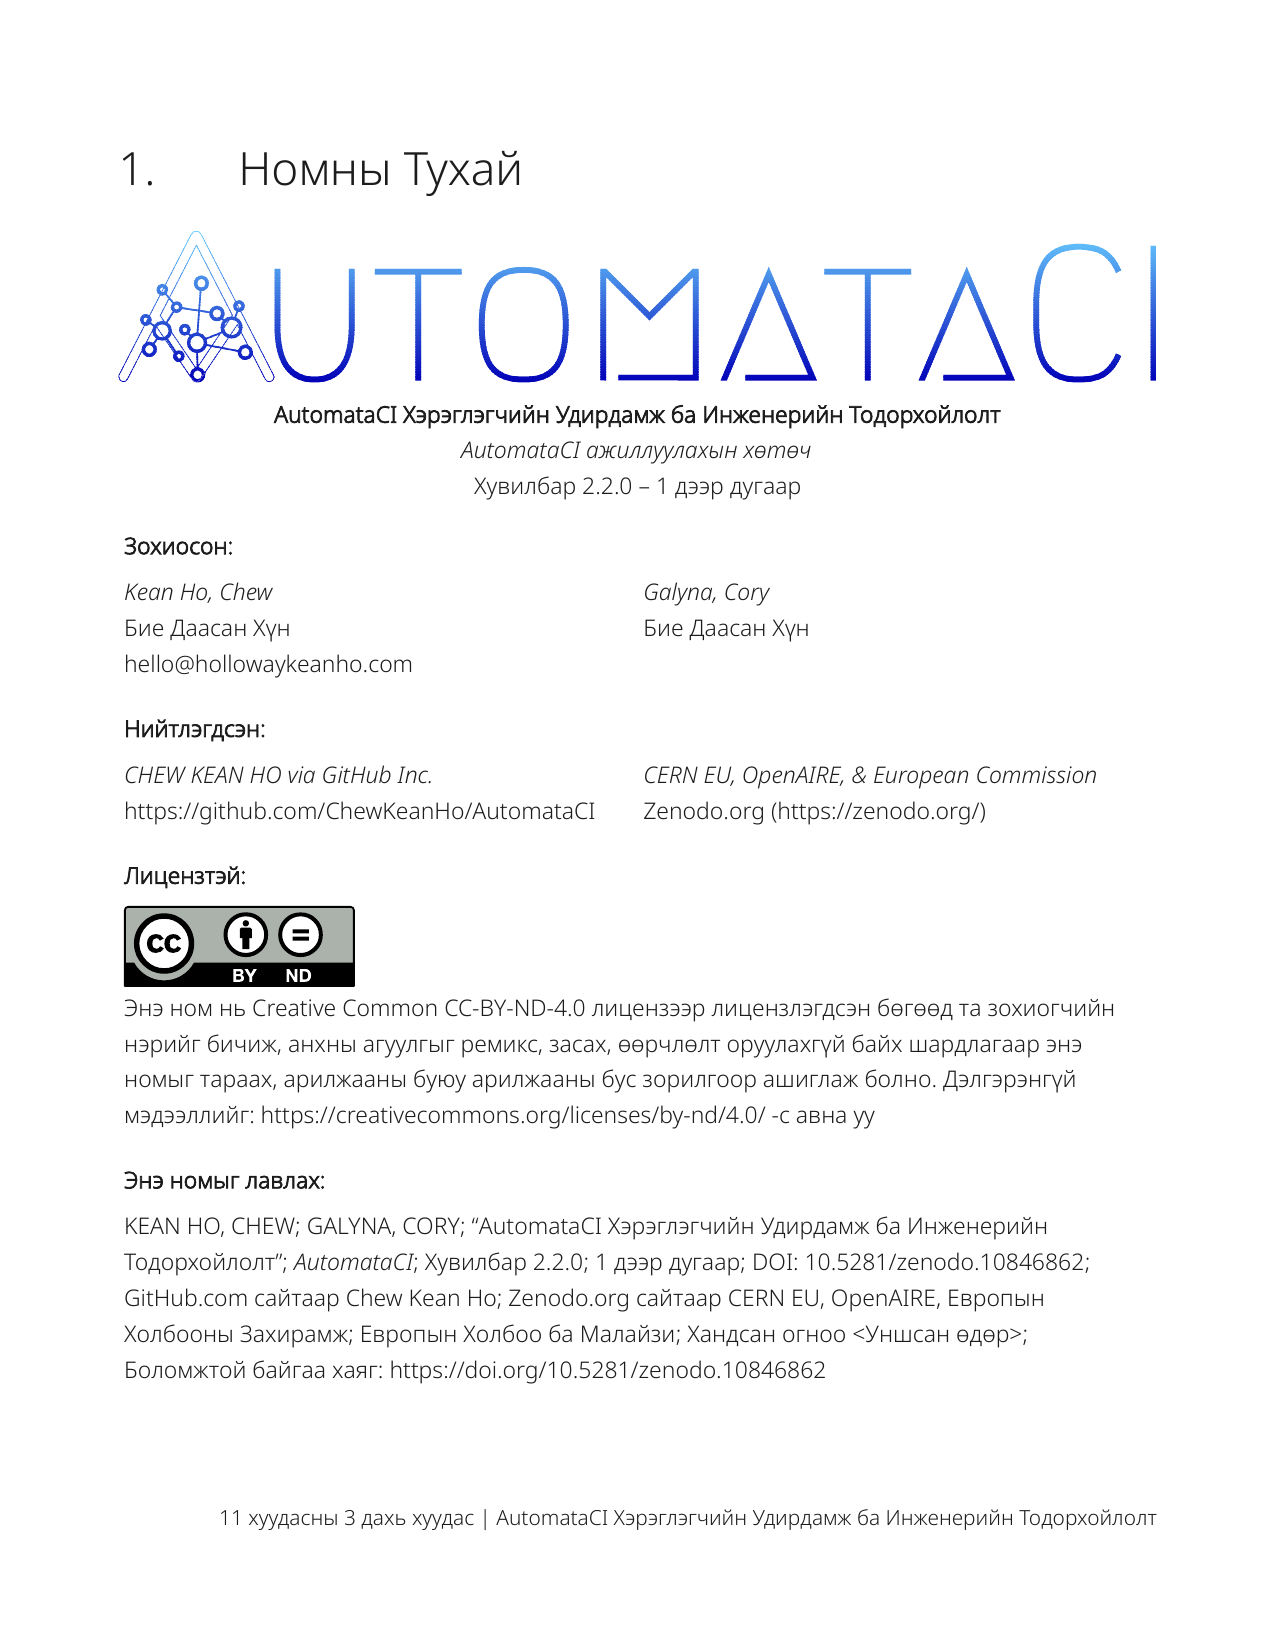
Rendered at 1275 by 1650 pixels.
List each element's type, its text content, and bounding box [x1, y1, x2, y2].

table_cell Нийтлэгдсэн: [118, 707, 1157, 753]
table_cell Galyna, Cory Бие Даасан Хүн [638, 570, 1157, 689]
text AutomataCI ажиллуулахын хөтөч [118, 434, 1157, 465]
table_cell CHEW KEAN HO via GitHub Inc. https://github.com/ChewKeanHo/AutomataCI [118, 753, 637, 836]
table_cell Энэ номыг лавлах: [118, 1158, 1157, 1204]
text AutomataCI Хэрэглэгчийн Удирдамж ба Инженерийн Тодорхойлолт [118, 398, 1157, 429]
table_cell Лицензтэй: [118, 854, 1157, 900]
table_cell [118, 1140, 1157, 1158]
table_cell CERN EU, OpenAIRE, & European Commission Zenodo.org (https://zenodo.org/) [638, 753, 1157, 836]
subtitle Номны Тухай [118, 136, 1157, 198]
table_header [118, 506, 1157, 524]
table_cell [118, 836, 1157, 853]
text Хувилбар 2.2.0 – 1 дээр дугаар [118, 470, 1157, 501]
table_cell Kean Ho, Chew Бие Даасан Хүн hello@hollowaykeanho.com [118, 570, 637, 689]
table_cell [118, 689, 1157, 707]
table_cell Зохиосон: [118, 524, 1157, 570]
table_cell Энэ ном нь Creative Common CC-BY-ND-4.0 лицензээр лицензлэгдсэн бөгөөд та зохиогчийн нэрийг бичиж, анхны агуулгыг ремикс, засах, өөрчлөлт оруулахгүй байх шардлагаар энэ номыг тараах, арилжааны буюу арилжааны бус зорилгоор ашиглаж болно. Дэлгэрэнгүй мэдээллийг: https://creativecommons.org/licenses/by-nd/4.0/ -с авна уу [118, 900, 1157, 1140]
table_cell KEAN HO, CHEW; GALYNA, CORY; “AutomataCI Хэрэглэгчийн Удирдамж ба Инженерийн Тодорхойлолт”; AutomataCI; Хувилбар 2.2.0; 1 дээр дугаар; DOI: 10.5281/zenodo.10846862; GitHub.com сайтаар Chew Kean Ho; Zenodo.org сайтаар CERN EU, OpenAIRE, Европын Холбооны Захирамж; Европын Холбоо ба Малайзи; Хандсан огноо <Уншсан өдөр>; Боломжтой байгаа хаяг: https://doi.org/10.5281/zenodo.10846862 [118, 1205, 1157, 1395]
